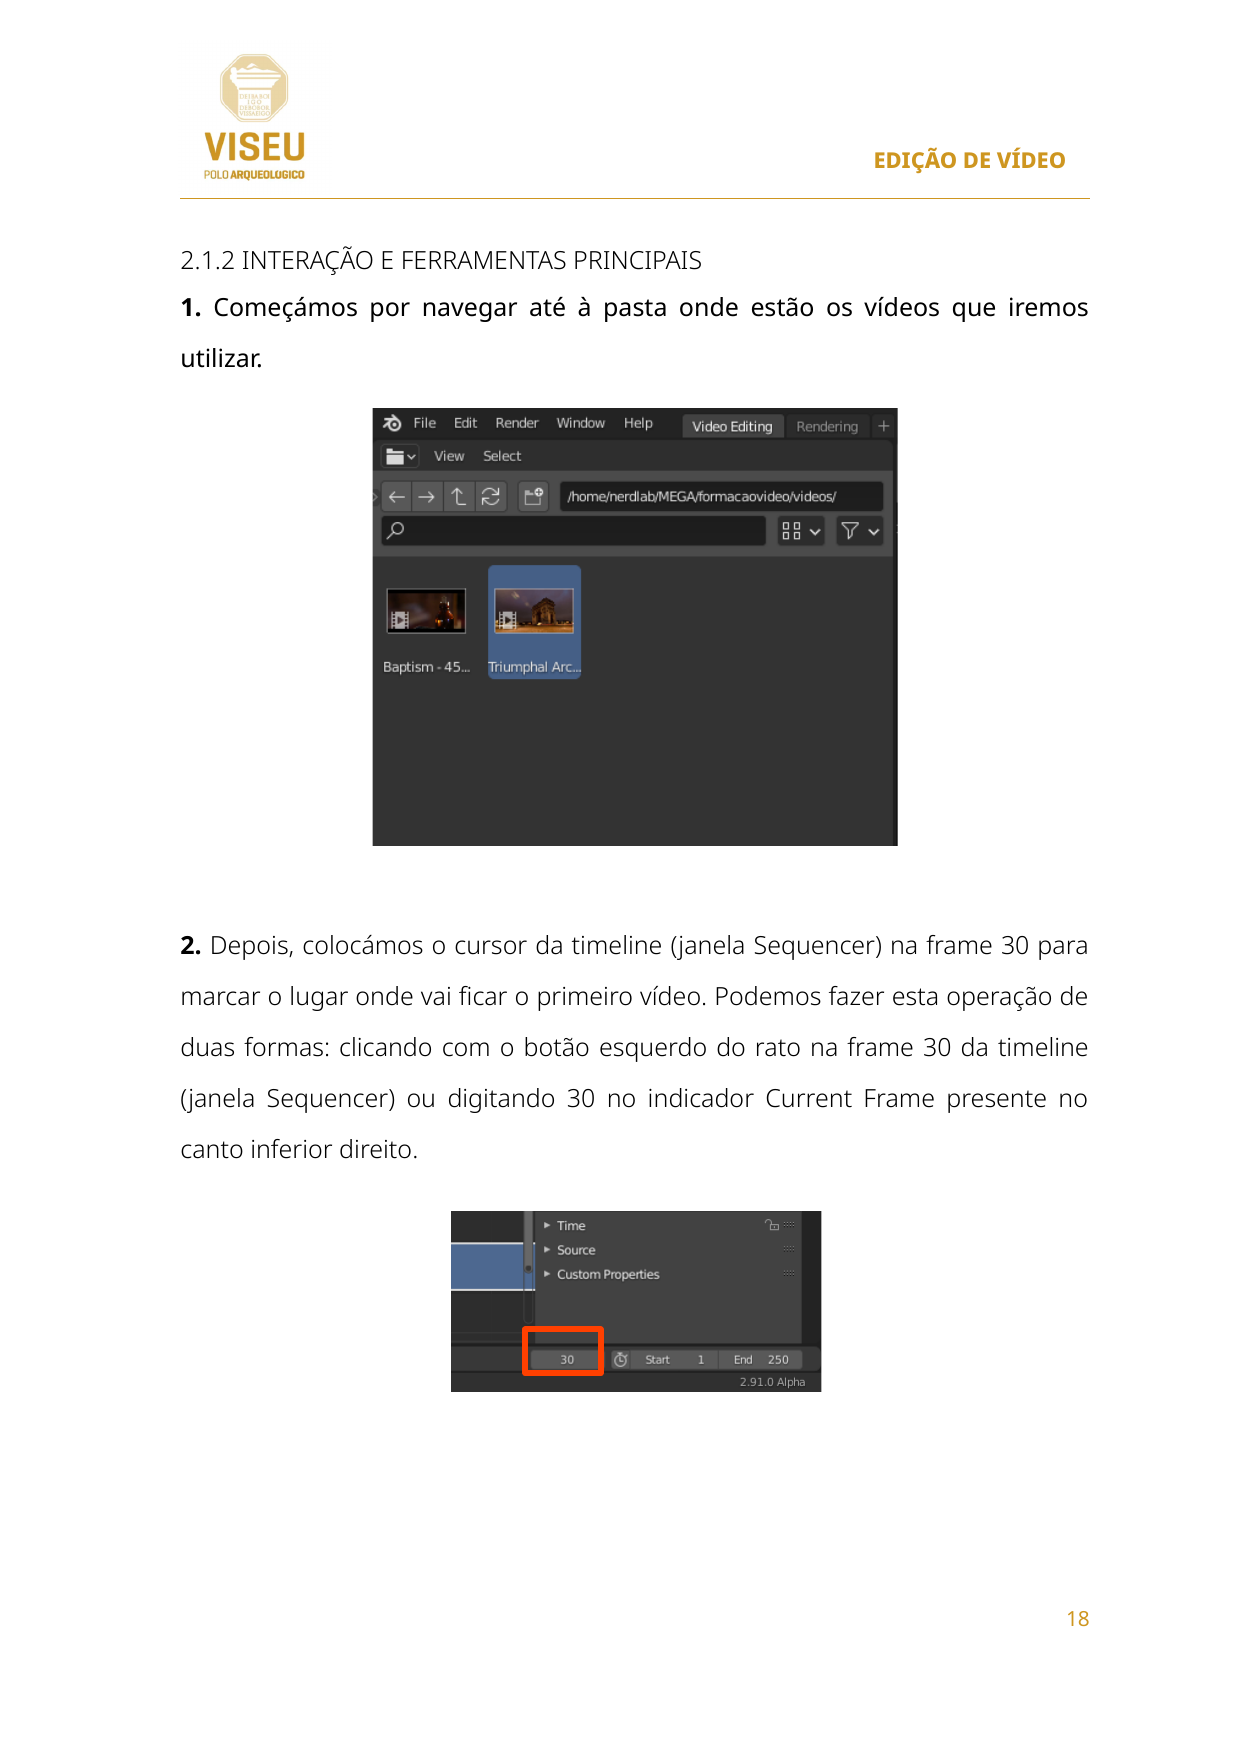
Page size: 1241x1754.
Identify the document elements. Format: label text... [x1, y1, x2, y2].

text 2. Depois, colocámos o cursor da timeline (janela Sequencer) na frame 30 para marcar o lugar onde vai ficar o primeiro vídeo. Podemos fazer esta operação de duas formas: clicando com o botão esquerdo do rato na frame 30 da timeline (janela Sequencer) ou digitando 30 no indicador Current Frame presente no canto inferior direito. [180, 928, 1090, 1166]
picture [451, 1211, 822, 1392]
text 1. Começámos por navegar até à pasta onde estão os vídeos que iremos utilizar. [180, 289, 1090, 374]
picture [372, 408, 898, 846]
subtitle 2.1.2 Interação e ferramentas principais [180, 243, 1090, 277]
